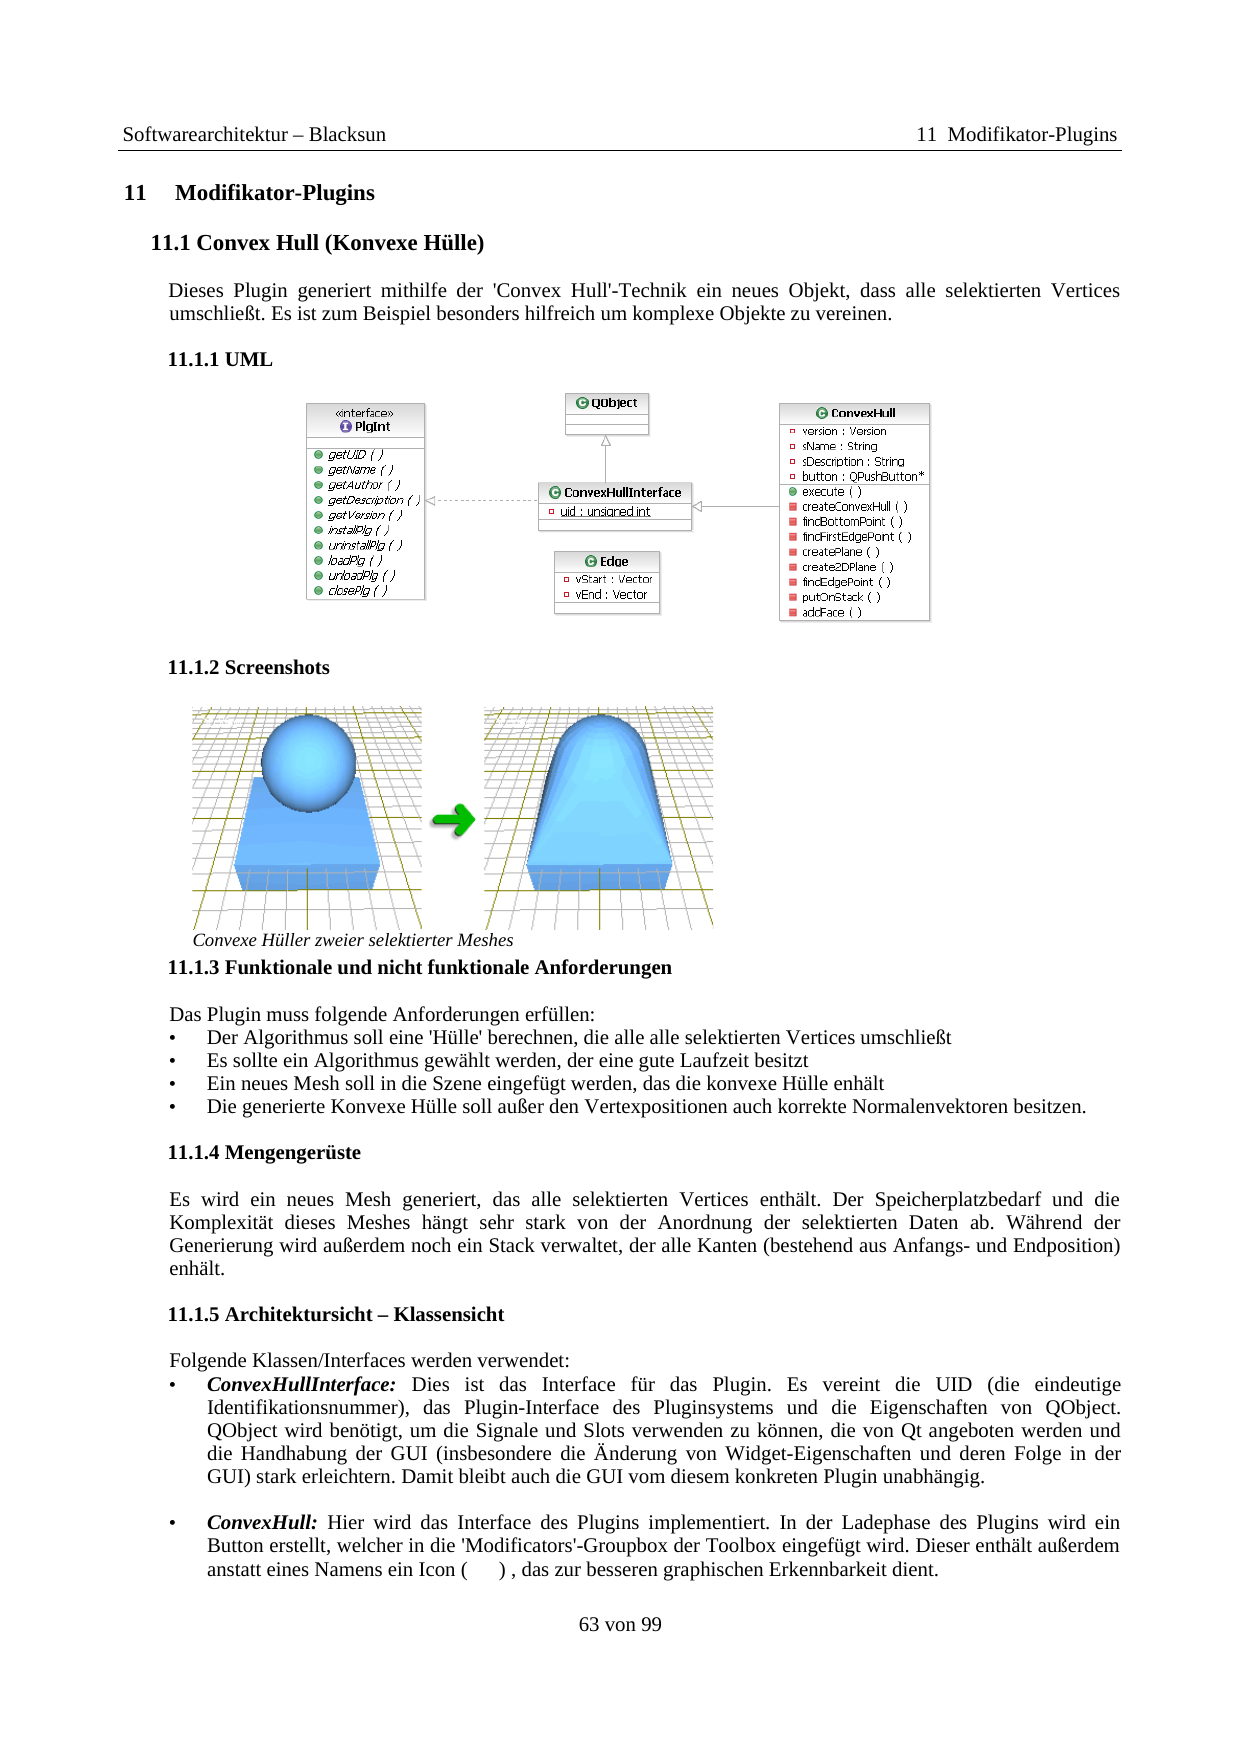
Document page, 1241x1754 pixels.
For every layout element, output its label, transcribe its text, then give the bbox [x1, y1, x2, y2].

text Convexe Hüller zweier selektierter Meshes [192, 930, 713, 950]
text Das Plugin muss folgende Anforderungen erfüllen: [169, 1002, 1122, 1026]
list Der Algorithmus soll eine 'Hülle' berechnen, die alle alle selektierten Vertices umschließt [169, 1026, 1122, 1049]
subtitle Mengengerüste [162, 1141, 1122, 1164]
subtitle Funktionale und nicht funktionale Anforderungen [162, 956, 1122, 979]
text Folgende Klassen/Interfaces werden verwendet: [169, 1349, 1122, 1372]
text Dieses Plugin generiert mithilfe der 'Convex Hull'-Technik ein neues Objekt, dass alle selektierten Vertices umschließt. Es ist zum Beispiel besonders hilfreich um komplexe Objekte zu vereinen. [168, 279, 1122, 325]
picture [296, 383, 944, 633]
text Es wird ein neues Mesh generiert, das alle selektierten Vertices enthält. Der Speicherplatzbedarf und die Komplexität dieses Meshes hängt sehr stark von der Anordnung der selektierten Daten ab. Während der Generierung wird außerdem noch ein Stack verwaltet, der alle Kanten (bestehend aus Anfangs- und Endposition) enhält. [169, 1187, 1122, 1280]
subtitle Convex Hull (Konvexe Hülle) [145, 230, 1122, 256]
subtitle Modifikator-Plugins [118, 179, 1122, 205]
list Es sollte ein Algorithmus gewählt werden, der eine gute Laufzeit besitzt [169, 1049, 1122, 1072]
picture [192, 706, 714, 930]
list Die generierte Konvexe Hülle soll außer den Vertexpositionen auch korrekte Normalenvektoren besitzen. [169, 1095, 1122, 1118]
subtitle Architektursicht – Klassensicht [162, 1303, 1122, 1326]
list ConvexHull: Hier wird das Interface des Plugins implementiert. In der Ladephase des Plugins wird ein Button erstellt, welcher in die 'Modificators'-Groupbox der Toolbox eingefügt wird. Dieser enthält außerdem anstatt eines Namens ein Icon ( ) , das zur besseren graphischen Erkennbarkeit dient. [169, 1511, 1122, 1581]
subtitle Screenshots [162, 656, 1122, 679]
subtitle UML [162, 348, 1122, 371]
list Ein neues Mesh soll in die Szene eingefügt werden, das die konvexe Hülle enhält [169, 1072, 1122, 1095]
list ConvexHullInterface: Dies ist das Interface für das Plugin. Es vereint die UID (die eindeutige Identifikationsnummer), das Plugin-Interface des Pluginsystems und die Eigenschaften von QObject. QObject wird benötigt, um die Signale und Slots verwenden zu können, die von Qt angeboten werden und die Handhabung der GUI (insbesondere die Änderung von Widget-Eigenschaften und deren Folge in der GUI) stark erleichtern. Damit bleibt auch die GUI vom diesem konkreten Plugin unabhängig. [169, 1372, 1122, 1488]
